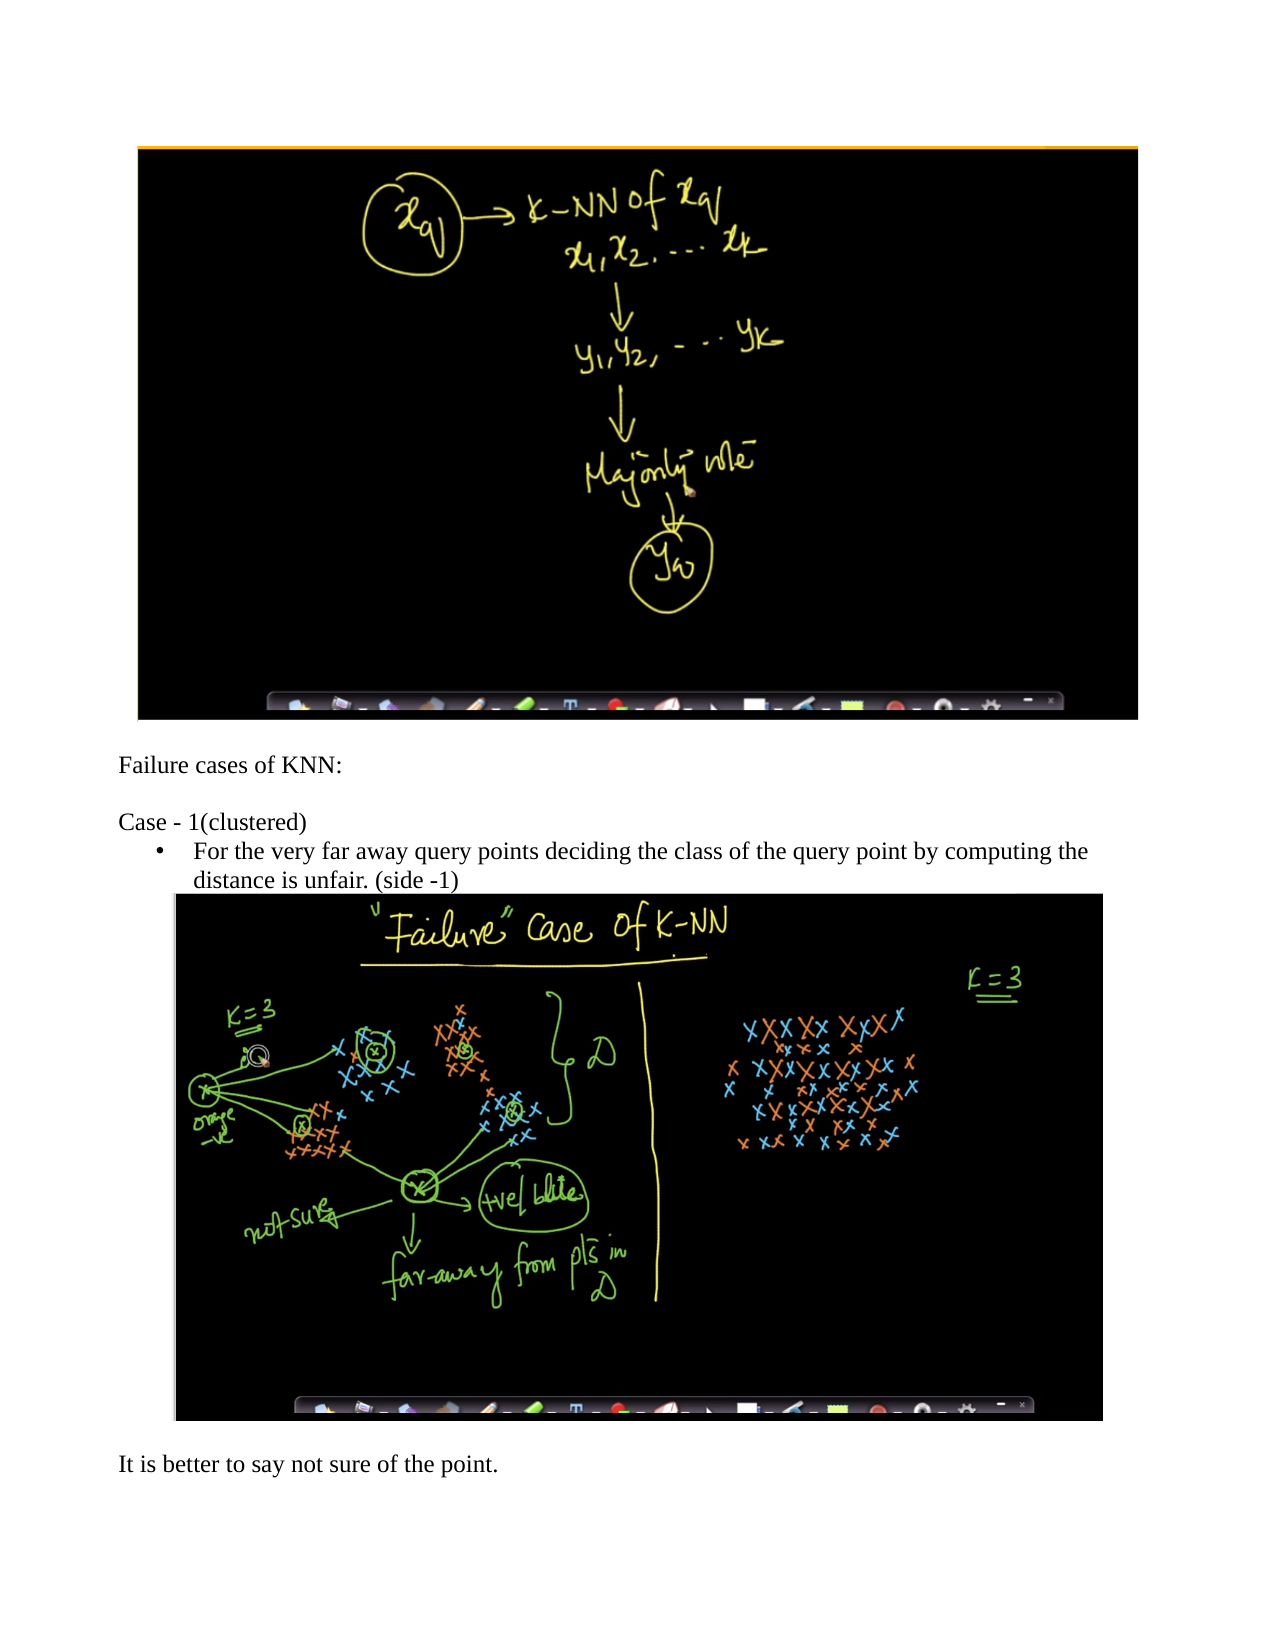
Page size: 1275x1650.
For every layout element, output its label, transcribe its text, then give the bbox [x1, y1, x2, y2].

list distance is unfair. (side -1) [156, 865, 1157, 894]
text Failure cases of KNN: [118, 750, 1157, 779]
text It is better to say not sure of the point. [118, 1449, 1157, 1478]
list For the very far away query points deciding the class of the query point by computing the [156, 836, 1157, 865]
text Case - 1(clustered) [118, 807, 1157, 836]
picture [137, 146, 1139, 722]
picture [171, 893, 1104, 1421]
